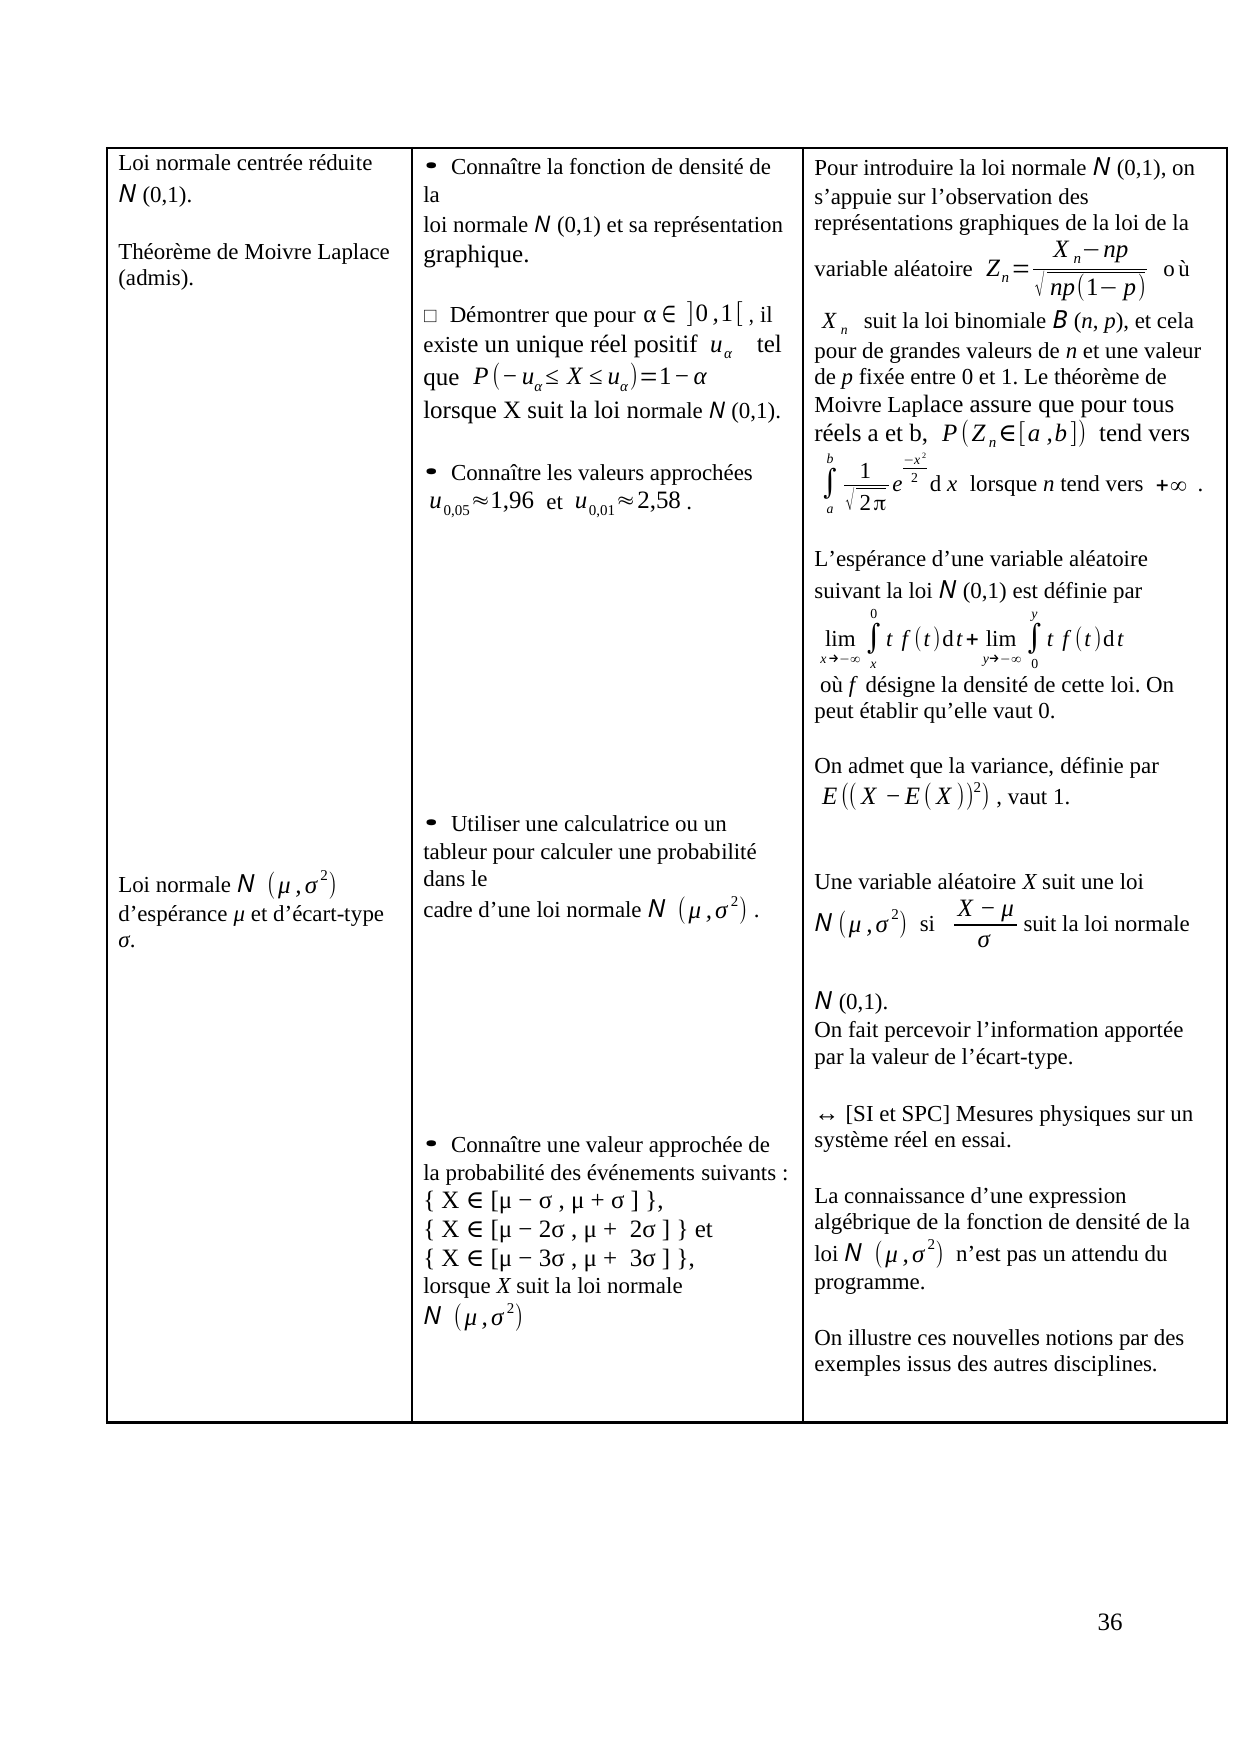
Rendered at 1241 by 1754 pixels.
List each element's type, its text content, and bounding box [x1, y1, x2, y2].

table_header • Connaître la fonction de densité de la loi normale N (0,1) et sa représentation graphique. □ Démontrer que pour α ∈ , il existe un unique réel positif tel que lorsque X suit la loi normale N (0,1). • Connaître les valeurs approchées et . • Utiliser une calculatrice ou un tableur pour calculer une probabilité dans le cadre d’une loi normale N . • Connaître une valeur approchée de la probabilité des événements suivants : { X ∈ [μ − σ , μ + σ ] }, { X ∈ [μ − 2σ , μ + 2σ ] } et { X ∈ [μ − 3σ , μ + 3σ ] }, lorsque X suit la loi normale N [413, 149, 802, 1421]
table_header Pour introduire la loi normale N (0,1), on s’appuie sur l’observation des représentations graphiques de la loi de la variable aléatoire où suit la loi binomiale B (n, p), et cela pour de grandes valeurs de n et une valeur de p fixée entre 0 et 1. Le théorème de Moivre Laplace assure que pour tous réels a et b, tend vers lorsque n tend vers . L’espérance d’une variable aléatoire suivant la loi N (0,1) est définie par où f désigne la densité de cette loi. On peut établir qu’elle vaut 0. On admet que la variance, définie par , vaut 1. Une variable aléatoire X suit une loi N si suit la loi normale N (0,1). On fait percevoir l’information apportée par la valeur de l’écart-type. ↔ [SI et SPC] Mesures physiques sur un système réel en essai. La connaissance d’une expression algébrique de la fonction de densité de la loi N n’est pas un attendu du programme. On illustre ces nouvelles notions par des exemples issus des autres disciplines. [804, 149, 1226, 1421]
table_header Loi normale centrée réduite N (0,1). Théorème de Moivre Laplace (admis). Loi normale N d’espérance μ et d’écart-type σ. [108, 149, 411, 1421]
